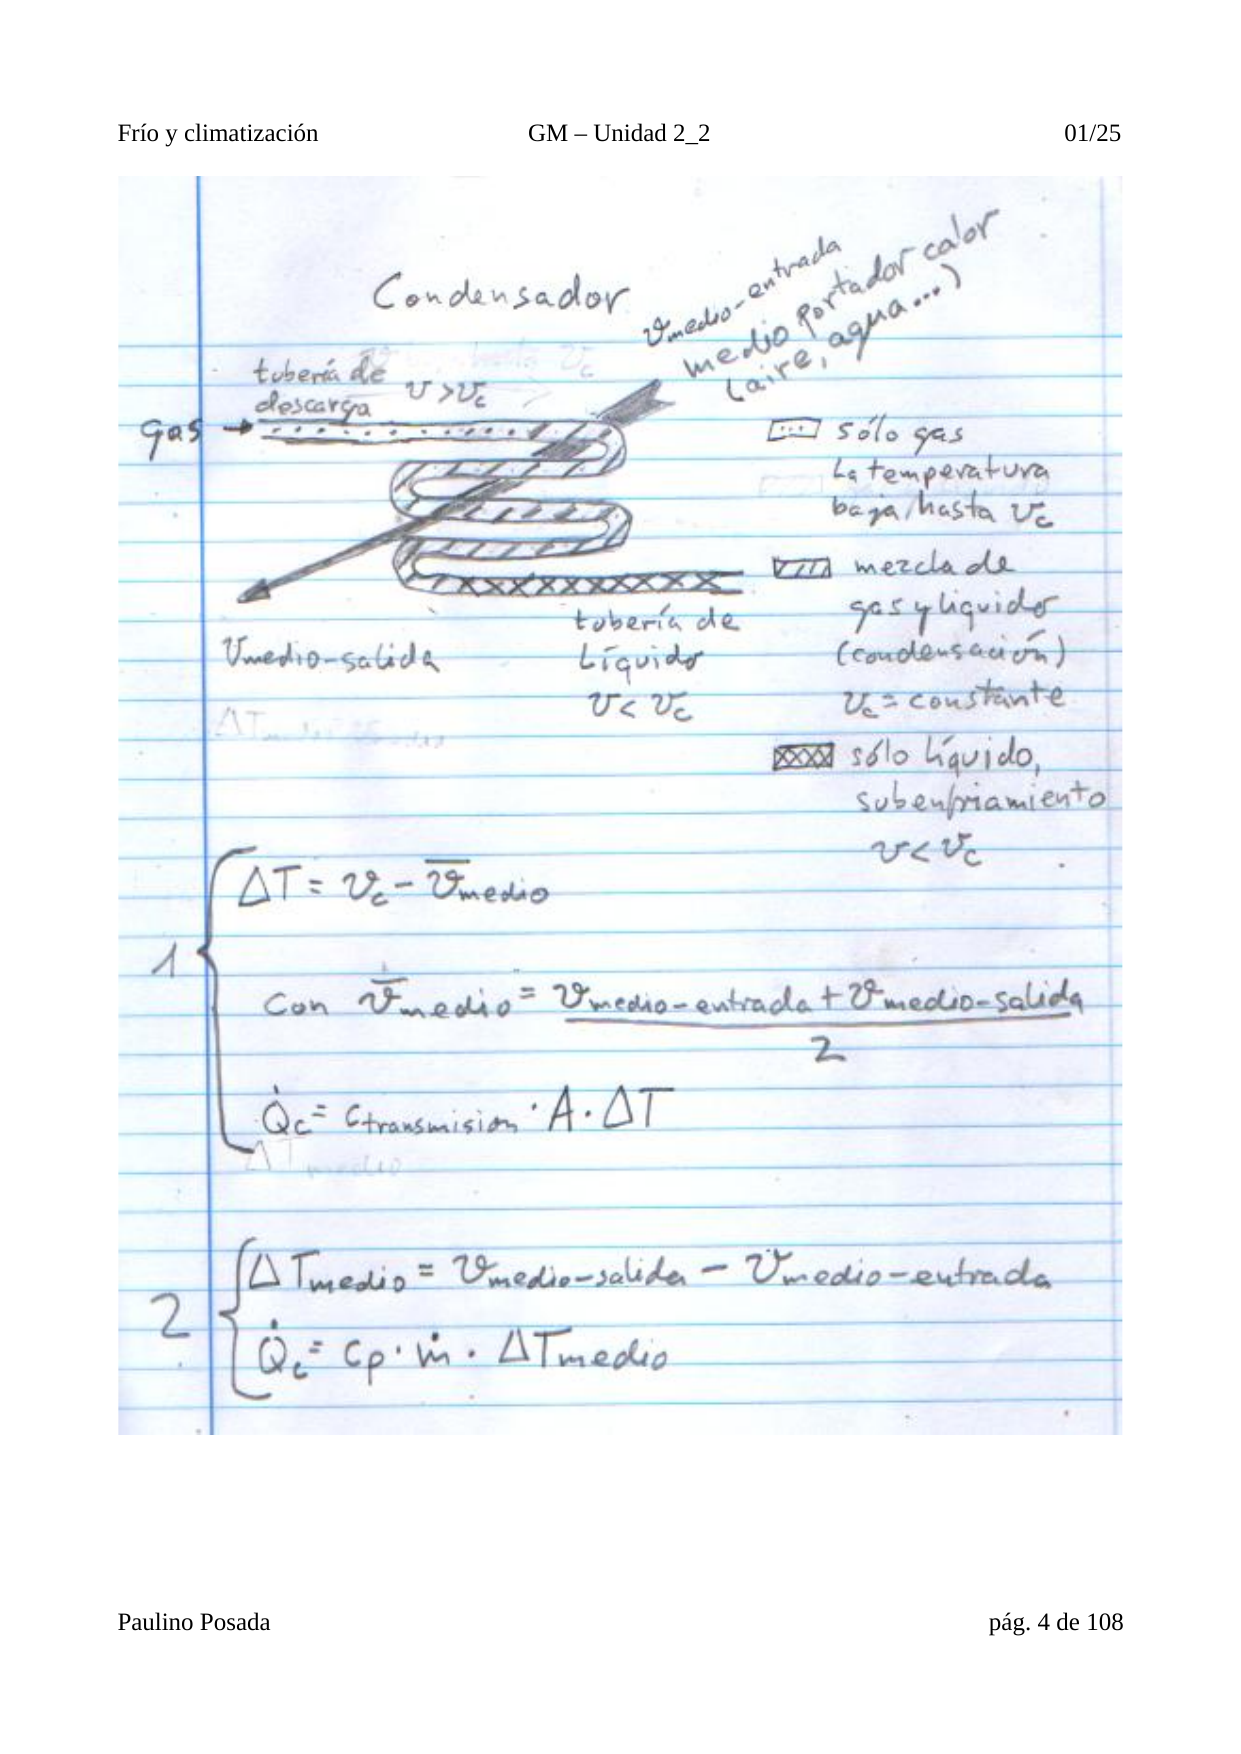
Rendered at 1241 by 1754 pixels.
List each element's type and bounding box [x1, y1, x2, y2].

picture [118, 176, 1123, 1435]
